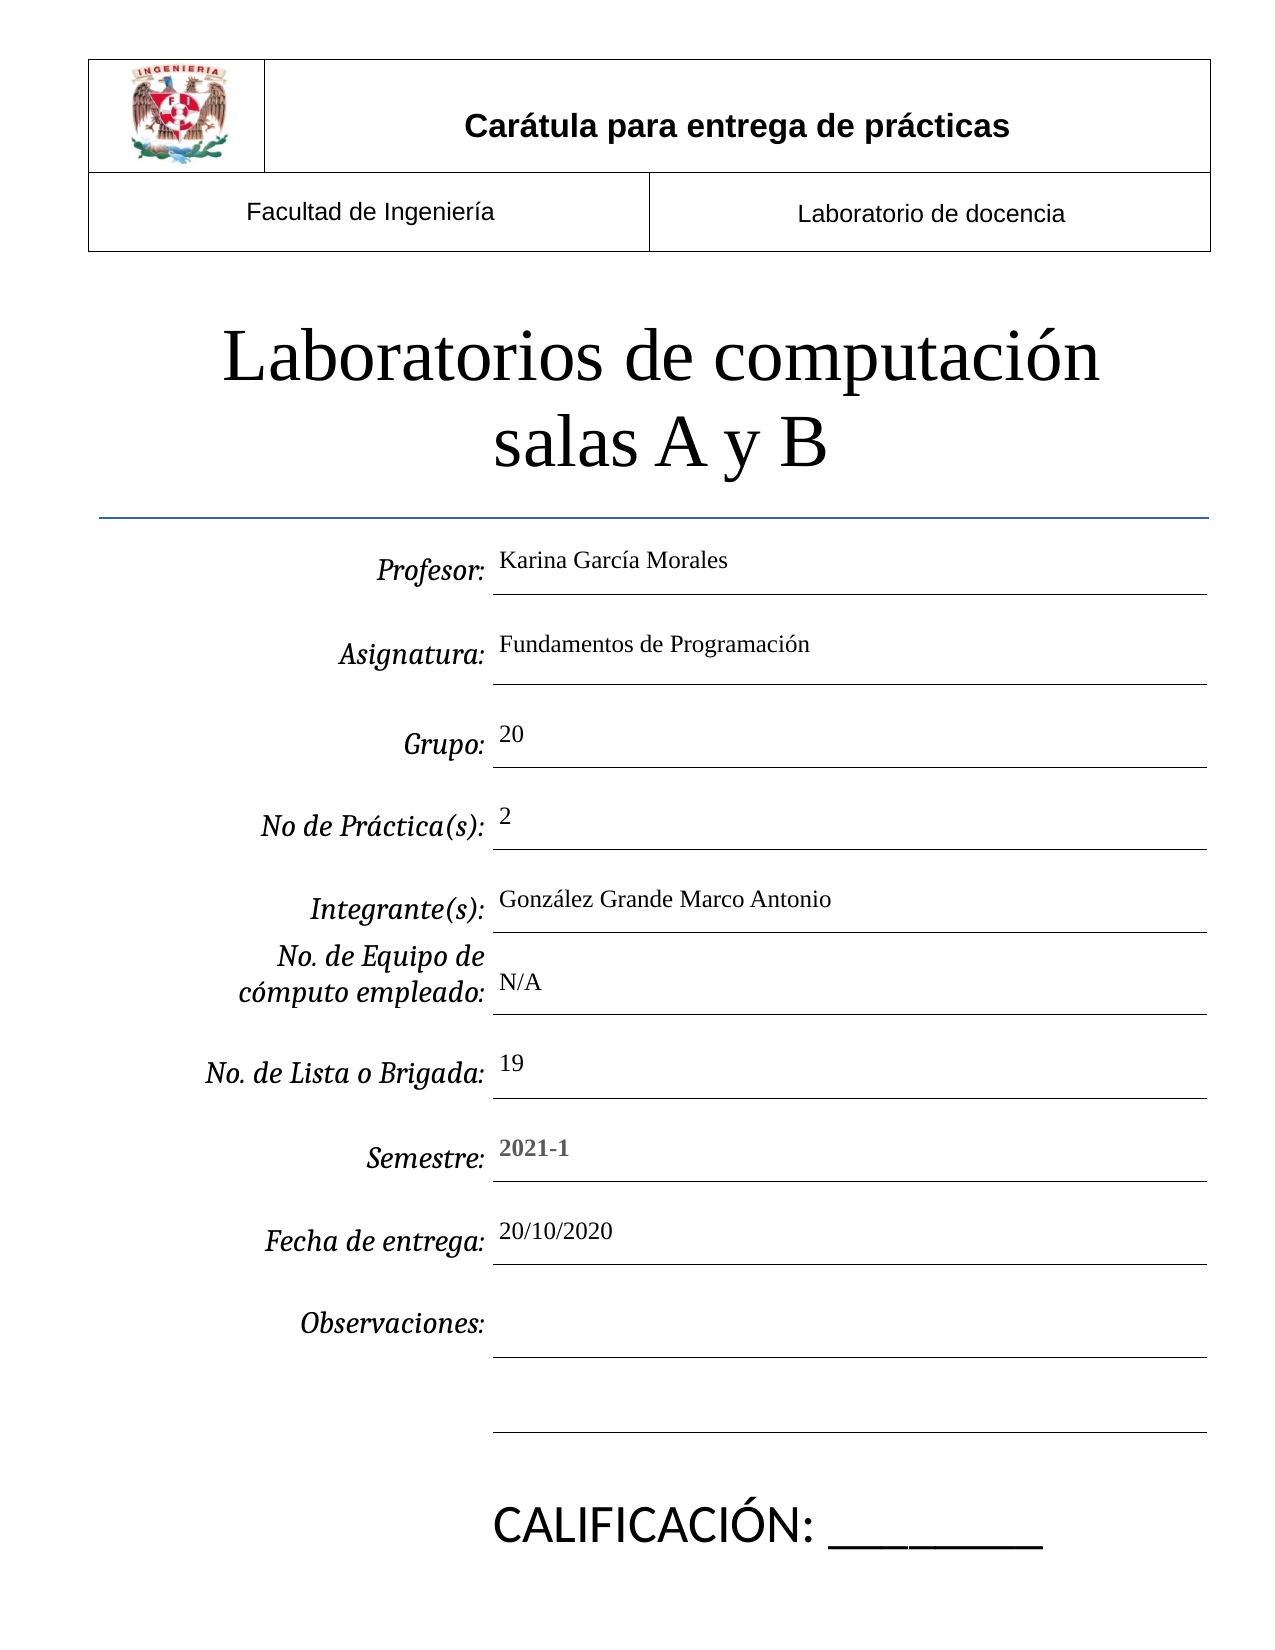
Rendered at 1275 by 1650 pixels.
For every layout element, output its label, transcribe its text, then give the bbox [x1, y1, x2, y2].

table_header [89, 60, 264, 172]
table_cell Observaciones: [118, 1264, 493, 1357]
table_cell [493, 1265, 1207, 1357]
table_cell 2 [493, 768, 1207, 849]
table_header Karina García Morales [493, 519, 1207, 594]
table_cell Grupo: [118, 684, 493, 766]
table_cell 19 [493, 1015, 1207, 1098]
table_cell Fundamentos de Programación [493, 595, 1207, 684]
table_header Profesor: [118, 519, 493, 594]
table_header [493, 511, 1207, 517]
table_cell No. de Lista o Brigada: [118, 1014, 493, 1098]
table_cell No. de Equipo de cómputo empleado: [118, 932, 493, 1013]
table_cell 20/10/2020 [493, 1182, 1207, 1263]
table_cell Asignatura: [118, 594, 493, 684]
table_cell González Grande Marco Antonio [493, 850, 1207, 932]
table_cell 20 [493, 685, 1207, 766]
text Laboratorios de computación [118, 310, 1205, 396]
table_header [118, 511, 493, 517]
table_cell Facultad de Ingeniería [89, 173, 649, 251]
table_cell Laboratorio de docencia [650, 173, 1210, 251]
table_cell 2021-1 [493, 1099, 1207, 1181]
table_cell N/A [493, 933, 1207, 1013]
table_header Carátula para entrega de prácticas [265, 60, 1210, 172]
text salas A y B [118, 396, 1205, 482]
text CALIFICACIÓN: ________ [118, 1489, 1205, 1556]
table_cell [118, 1357, 493, 1432]
table_cell [493, 1358, 1207, 1432]
table_cell Integrante(s): [118, 849, 493, 932]
table_cell Semestre: [118, 1098, 493, 1181]
table_cell Fecha de entrega: [118, 1181, 493, 1263]
table_cell No de Práctica(s): [118, 766, 493, 849]
